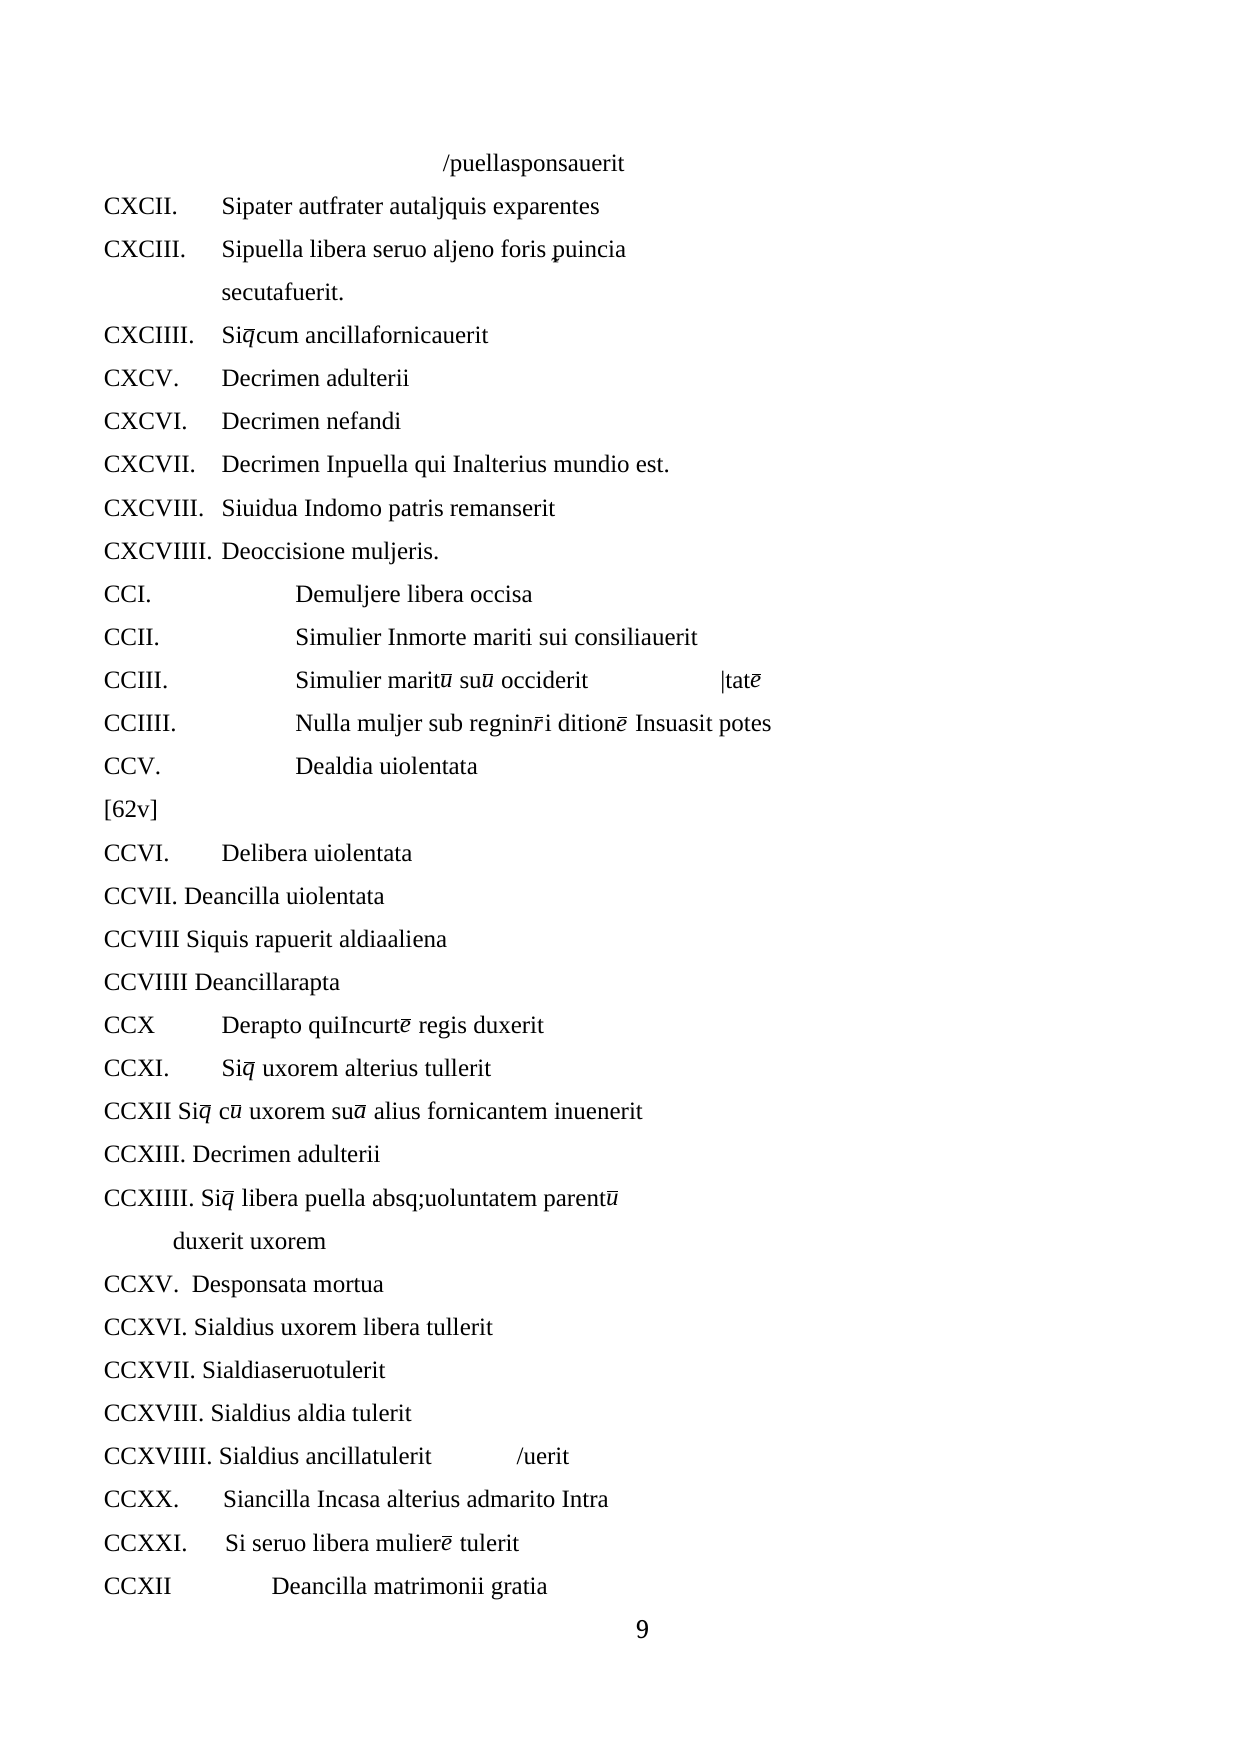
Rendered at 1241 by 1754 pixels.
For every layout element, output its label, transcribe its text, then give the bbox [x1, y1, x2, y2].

text CCI. Demuljere libera occisa [103, 579, 1211, 608]
text CCIIII. Nulla muljer sub regnini dition Insuasit potes [103, 708, 1211, 737]
text CXCVIII. Siuidua Indomo patris remanserit [103, 493, 1211, 521]
text CCII. Simulier Inmorte mariti sui consiliauerit [103, 622, 1211, 651]
text /puellasponsauerit [103, 148, 1211, 176]
text CXCVII. Decrimen Inpuella qui Inalterius mundio est. [103, 449, 1211, 478]
text CCXVI. Sialdius uxorem libera tullerit [103, 1312, 1211, 1341]
text CXCIII. Sipuella libera seruo aljeno foris ᵱuincia [103, 234, 1211, 263]
text CXCII. Sipater autfrater autaljquis exparentes [103, 191, 1211, 219]
text CCXV. Desponsata mortua [103, 1269, 1211, 1298]
text CXCV. Decrimen adulterii [103, 363, 1211, 392]
text CCVII. Deancilla uiolentata [103, 881, 1211, 909]
text CCIII. Simulier marit su occiderit |tat [103, 665, 1211, 694]
text CCXII Deancilla matrimonii gratia [103, 1571, 1211, 1599]
text CCXX. Siancilla Incasa alterius admarito Intra [103, 1484, 1211, 1513]
text CCXVIII. Sialdius aldia tulerit [103, 1398, 1211, 1427]
text CCXII Si c uxorem su alius fornicantem inuenerit [103, 1096, 1211, 1125]
text duxerit uxorem [103, 1226, 1211, 1254]
text CCV. Dealdia uiolentata [103, 751, 1211, 780]
text CCVIIII Deancillarapta [103, 967, 1211, 996]
text CCXVII. Sialdiaseruotulerit [103, 1355, 1211, 1384]
text CCX Derapto quiIncurt regis duxerit [103, 1010, 1211, 1039]
text secutafuerit. [103, 277, 1211, 306]
text CCXXI. Si seruo libera mulier tulerit [103, 1528, 1211, 1556]
text CCVIII Siquis rapuerit aldiaaliena [103, 924, 1211, 953]
text CXCVI. Decrimen nefandi [103, 406, 1211, 435]
text CXCVIIII. Deoccisione muljeris. [103, 536, 1211, 564]
text CCXIIII. Si libera puella absq;uoluntatem parent [103, 1183, 1211, 1211]
text CCVI. Delibera uiolentata [103, 838, 1211, 866]
text CCXI. Si uxorem alterius tullerit [103, 1053, 1211, 1082]
text CCXIII. Decrimen adulterii [103, 1139, 1211, 1168]
text CXCIIII. Sicum ancillafornicauerit [103, 320, 1211, 349]
text CCXVIIII. Sialdius ancillatulerit /uerit [103, 1441, 1211, 1470]
text [62v] [103, 794, 1211, 823]
